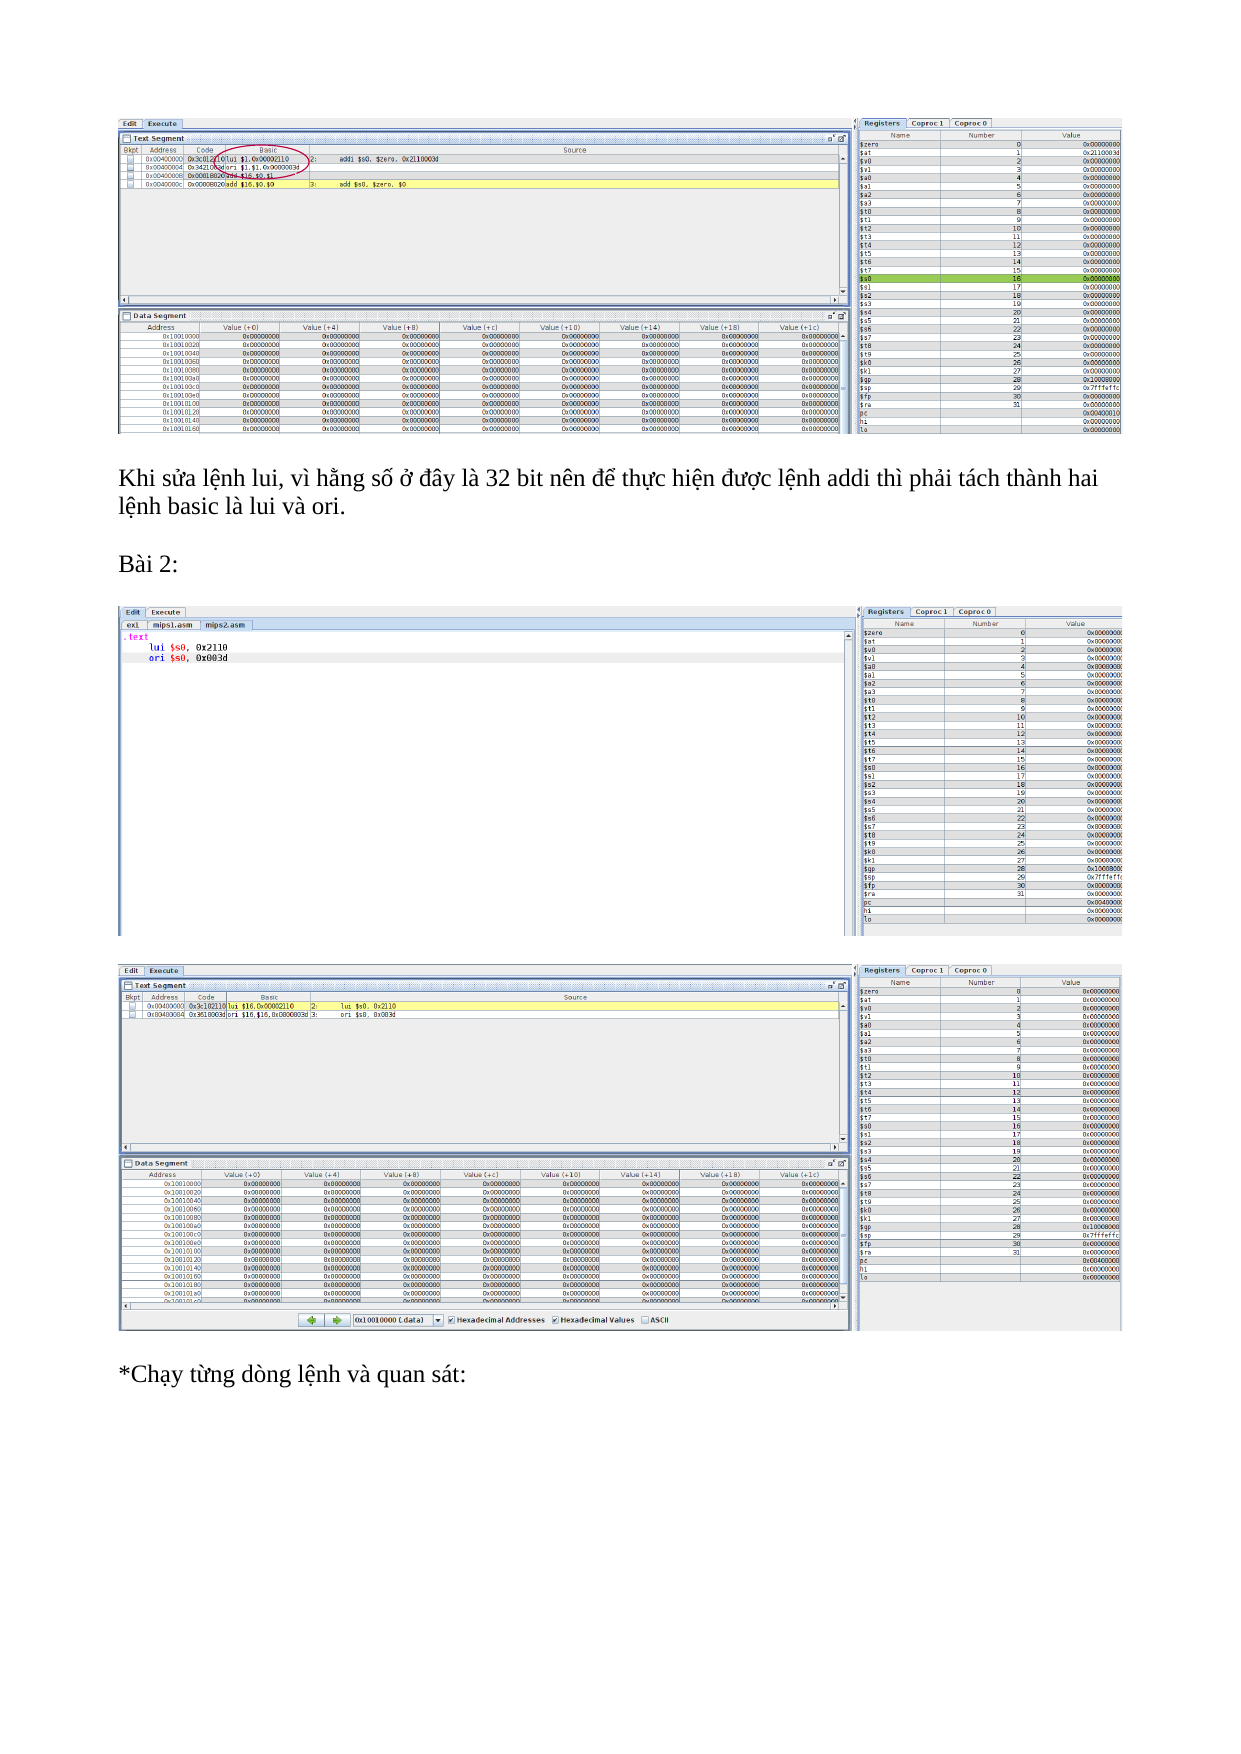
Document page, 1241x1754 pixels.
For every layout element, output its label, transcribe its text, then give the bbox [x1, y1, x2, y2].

picture [118, 606, 1123, 936]
picture [118, 964, 1123, 1331]
text Khi sửa lệnh lui, vì hằng số ở đây là 32 bit nên để thực hiện được lệnh addi thì phải tách thành hai lệnh basic là lui và ori. [118, 463, 1122, 520]
text Bài 2: [118, 549, 1122, 578]
text *Chạy từng dòng lệnh và quan sát: [118, 1359, 1122, 1388]
picture [118, 118, 1123, 434]
